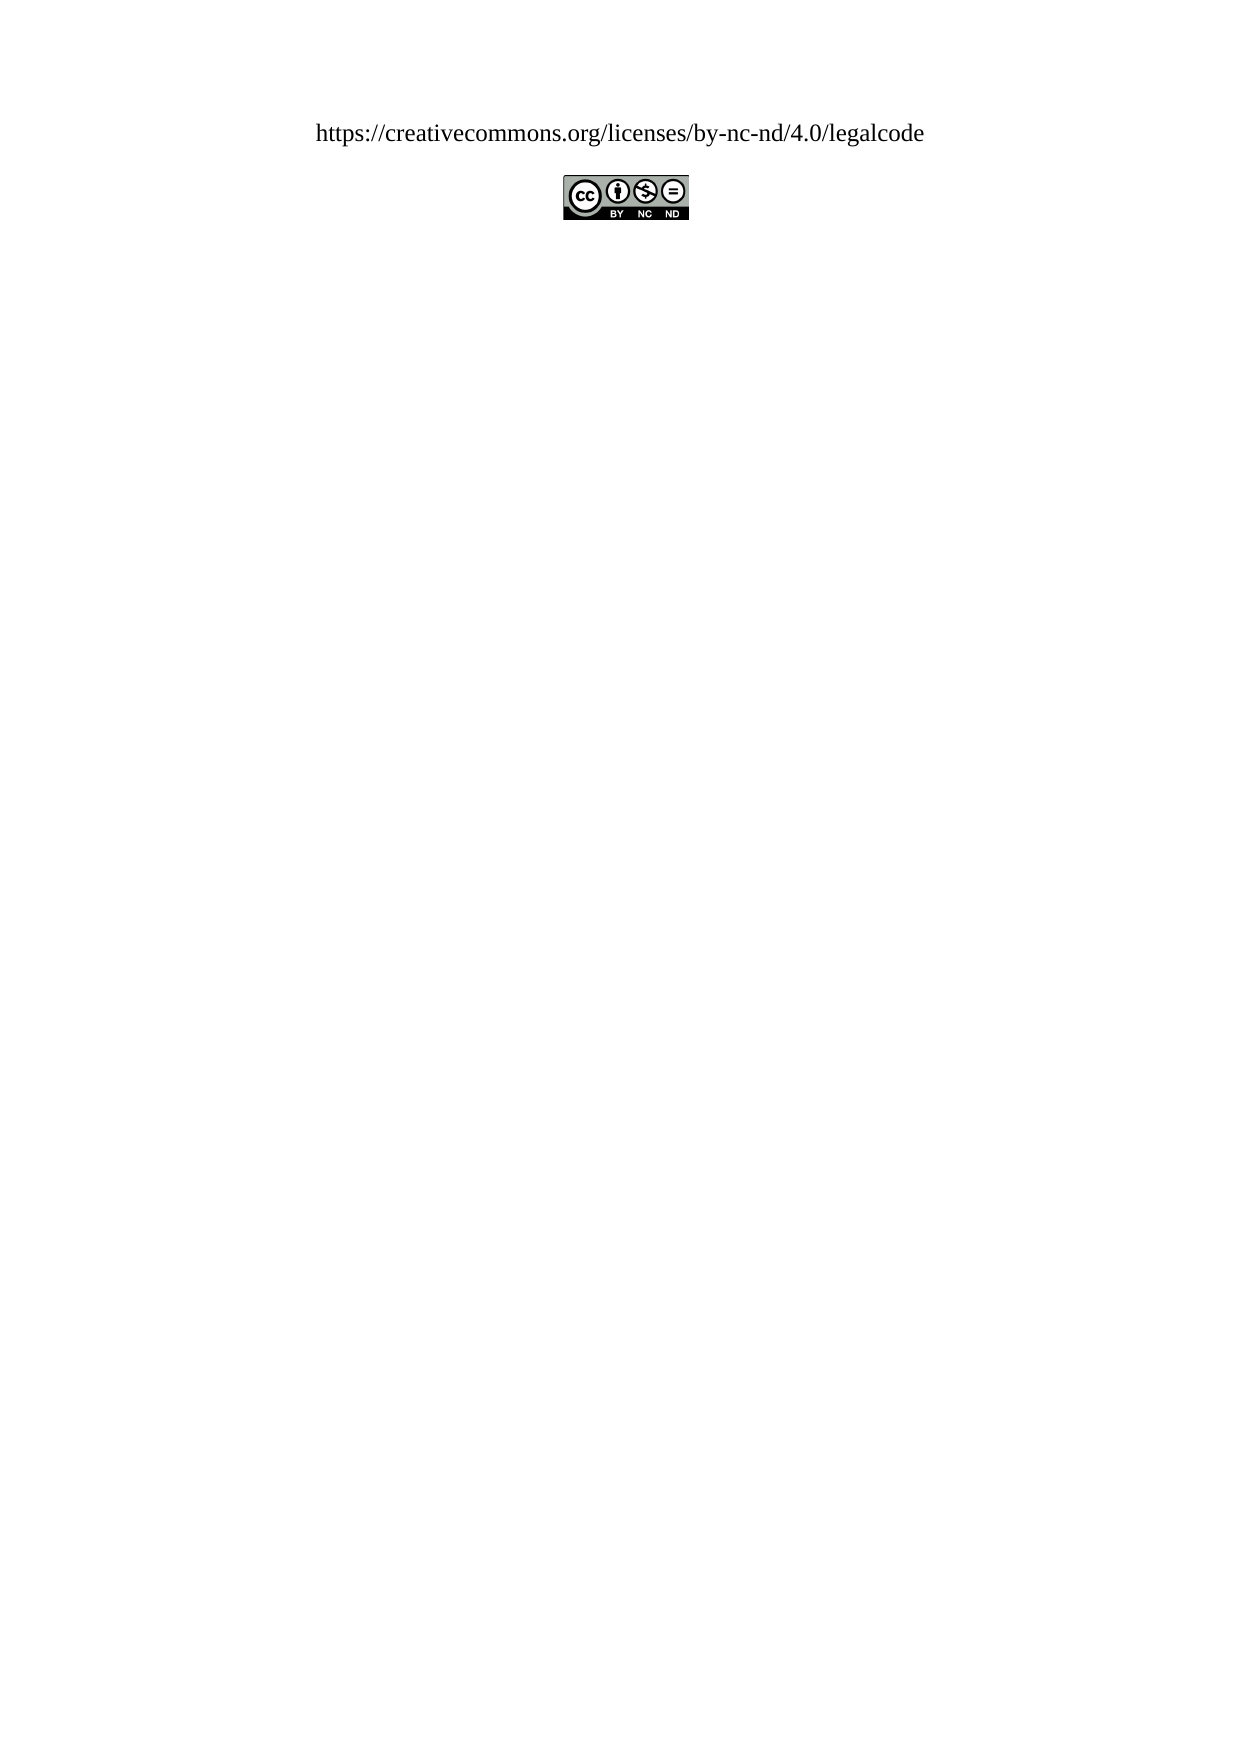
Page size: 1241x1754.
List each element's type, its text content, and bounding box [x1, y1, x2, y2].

picture [563, 175, 689, 220]
text https://creativecommons.org/licenses/by-nc-nd/4.0/legalcode [118, 118, 1122, 147]
